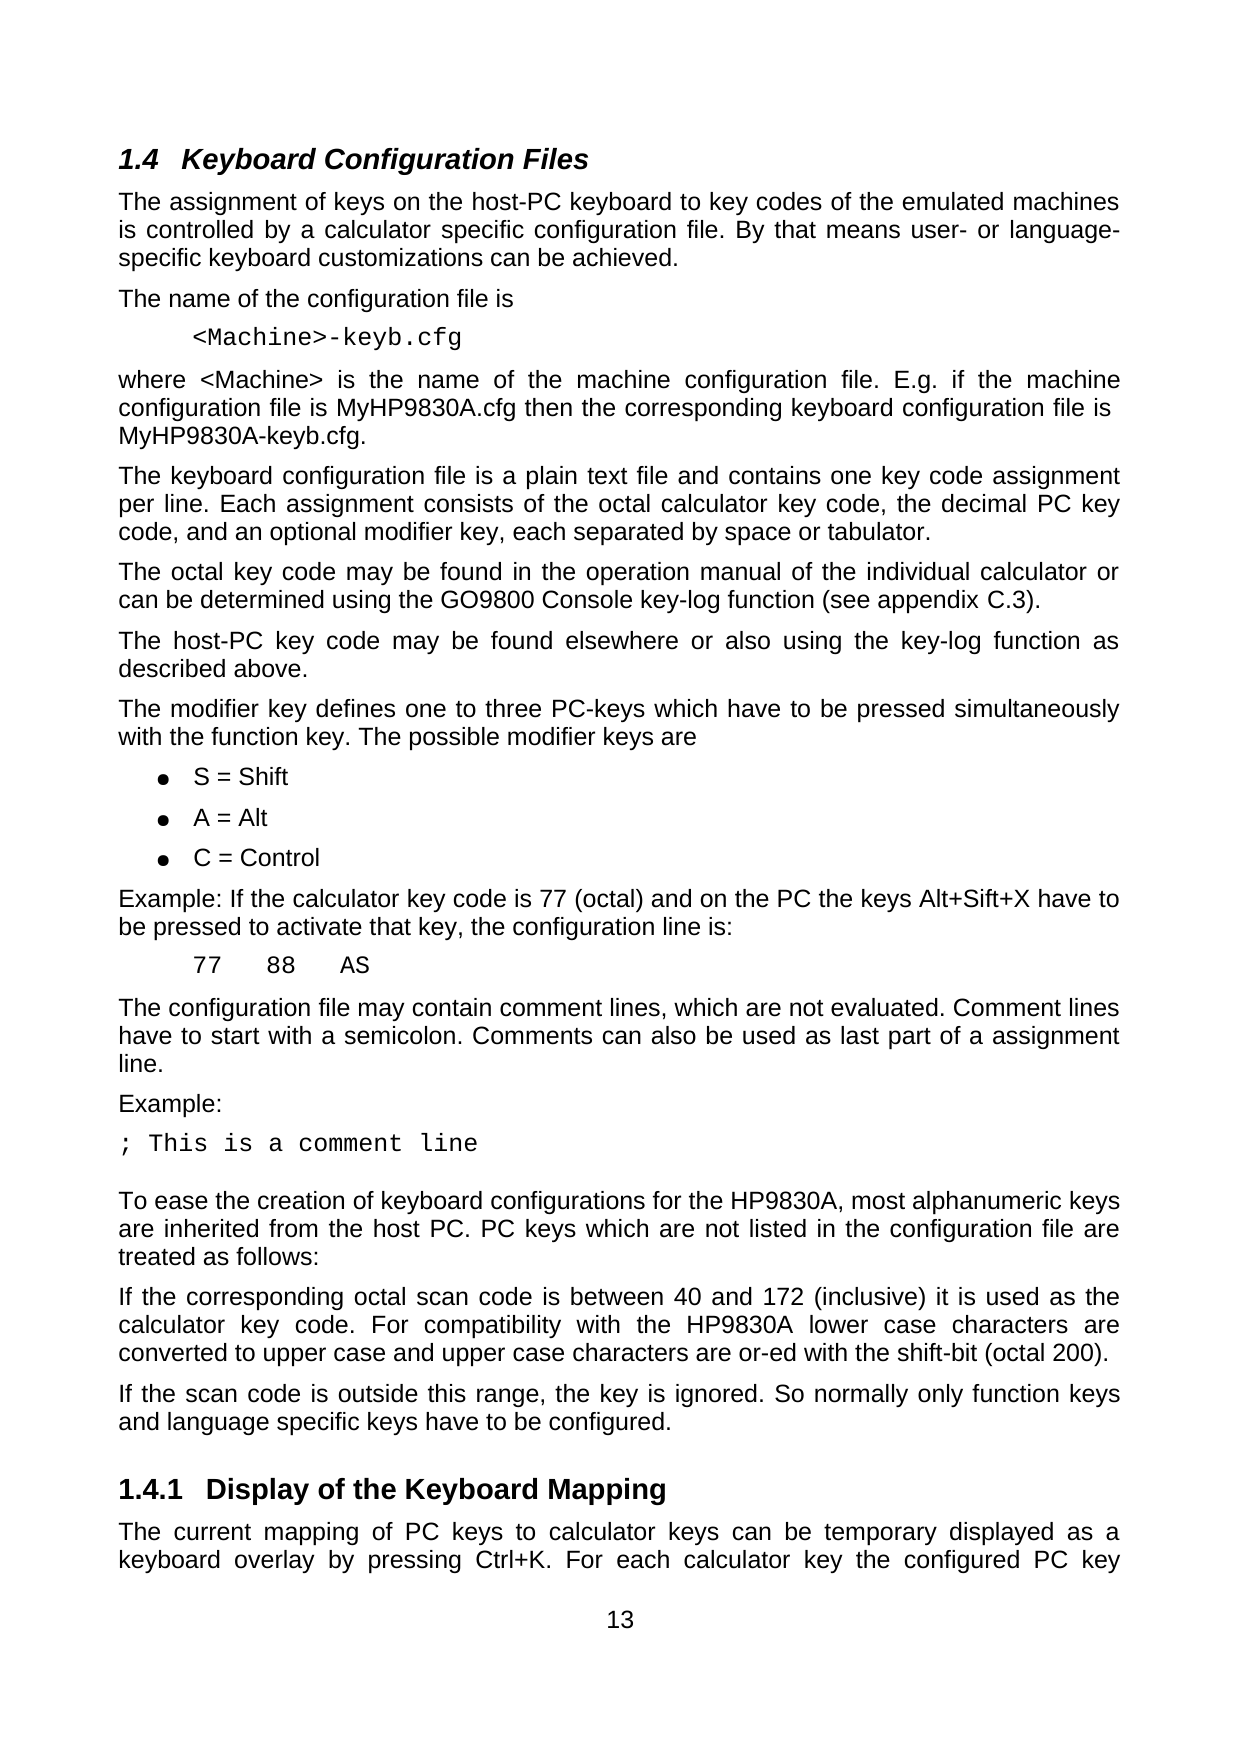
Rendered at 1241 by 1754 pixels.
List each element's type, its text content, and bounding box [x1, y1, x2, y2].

text To ease the creation of keyboard configurations for the HP9830A, most alphanumeric keys are inherited from the host PC. PC keys which are not listed in the configuration file are treated as follows: [118, 1187, 1122, 1271]
list C = Control [156, 844, 1122, 872]
subtitle Keyboard Configuration Files [118, 143, 1122, 176]
subtitle Display of the Keyboard Mapping [118, 1473, 1122, 1505]
text The assignment of keys on the host-PC keyboard to key codes of the emulated machines is controlled by a calculator specific configuration file. By that means user- or language-specific keyboard customizations can be achieved. [118, 188, 1122, 272]
text 77 88 AS [118, 953, 1122, 981]
text Example: [118, 1090, 1122, 1118]
text If the scan code is outside this range, the key is ignored. So normally only function keys and language specific keys have to be configured. [118, 1379, 1122, 1435]
text ; This is a comment line [118, 1130, 1122, 1159]
text If the corresponding octal scan code is between 40 and 172 (inclusive) it is used as the calculator key code. For compatibility with the HP9830A lower case characters are converted to upper case and upper case characters are or-ed with the shift-bit (octal 200). [118, 1283, 1122, 1367]
text <Machine>-keyb.cfg [118, 325, 1122, 353]
list S = Shift [156, 763, 1122, 791]
list A = Alt [156, 804, 1122, 832]
text The host-PC key code may be found elsewhere or also using the key-log function as described above. [118, 627, 1122, 682]
text where <Machine> is the name of the machine configuration file. E.g. if the machine configuration file is MyHP9830A.cfg then the corresponding keyboard configuration file is MyHP9830A-keyb.cfg. [118, 366, 1122, 449]
text Example: If the calculator key code is 77 (octal) and on the PC the keys Alt+Sift+X have to be pressed to activate that key, the configuration line is: [118, 884, 1122, 940]
text The keyboard configuration file is a plain text file and contains one key code assignment per line. Each assignment consists of the octal calculator key code, the decimal PC key code, and an optional modifier key, each separated by space or tabulator. [118, 462, 1122, 546]
text The configuration file may contain comment lines, which are not evaluated. Comment lines have to start with a semicolon. Comments can also be used as last part of a assignment line. [118, 994, 1122, 1077]
text The octal key code may be found in the operation manual of the individual calculator or can be determined using the GO9800 Console key-log function (see appendix C.3). [118, 558, 1122, 614]
text The name of the configuration file is [118, 284, 1122, 312]
text The current mapping of PC keys to calculator keys can be temporary displayed as a keyboard overlay by pressing Ctrl+K. For each calculator key the configured PC key [118, 1518, 1122, 1574]
text The modifier key defines one to three PC-keys which have to be pressed simultaneously with the function key. The possible modifier keys are [118, 695, 1122, 751]
